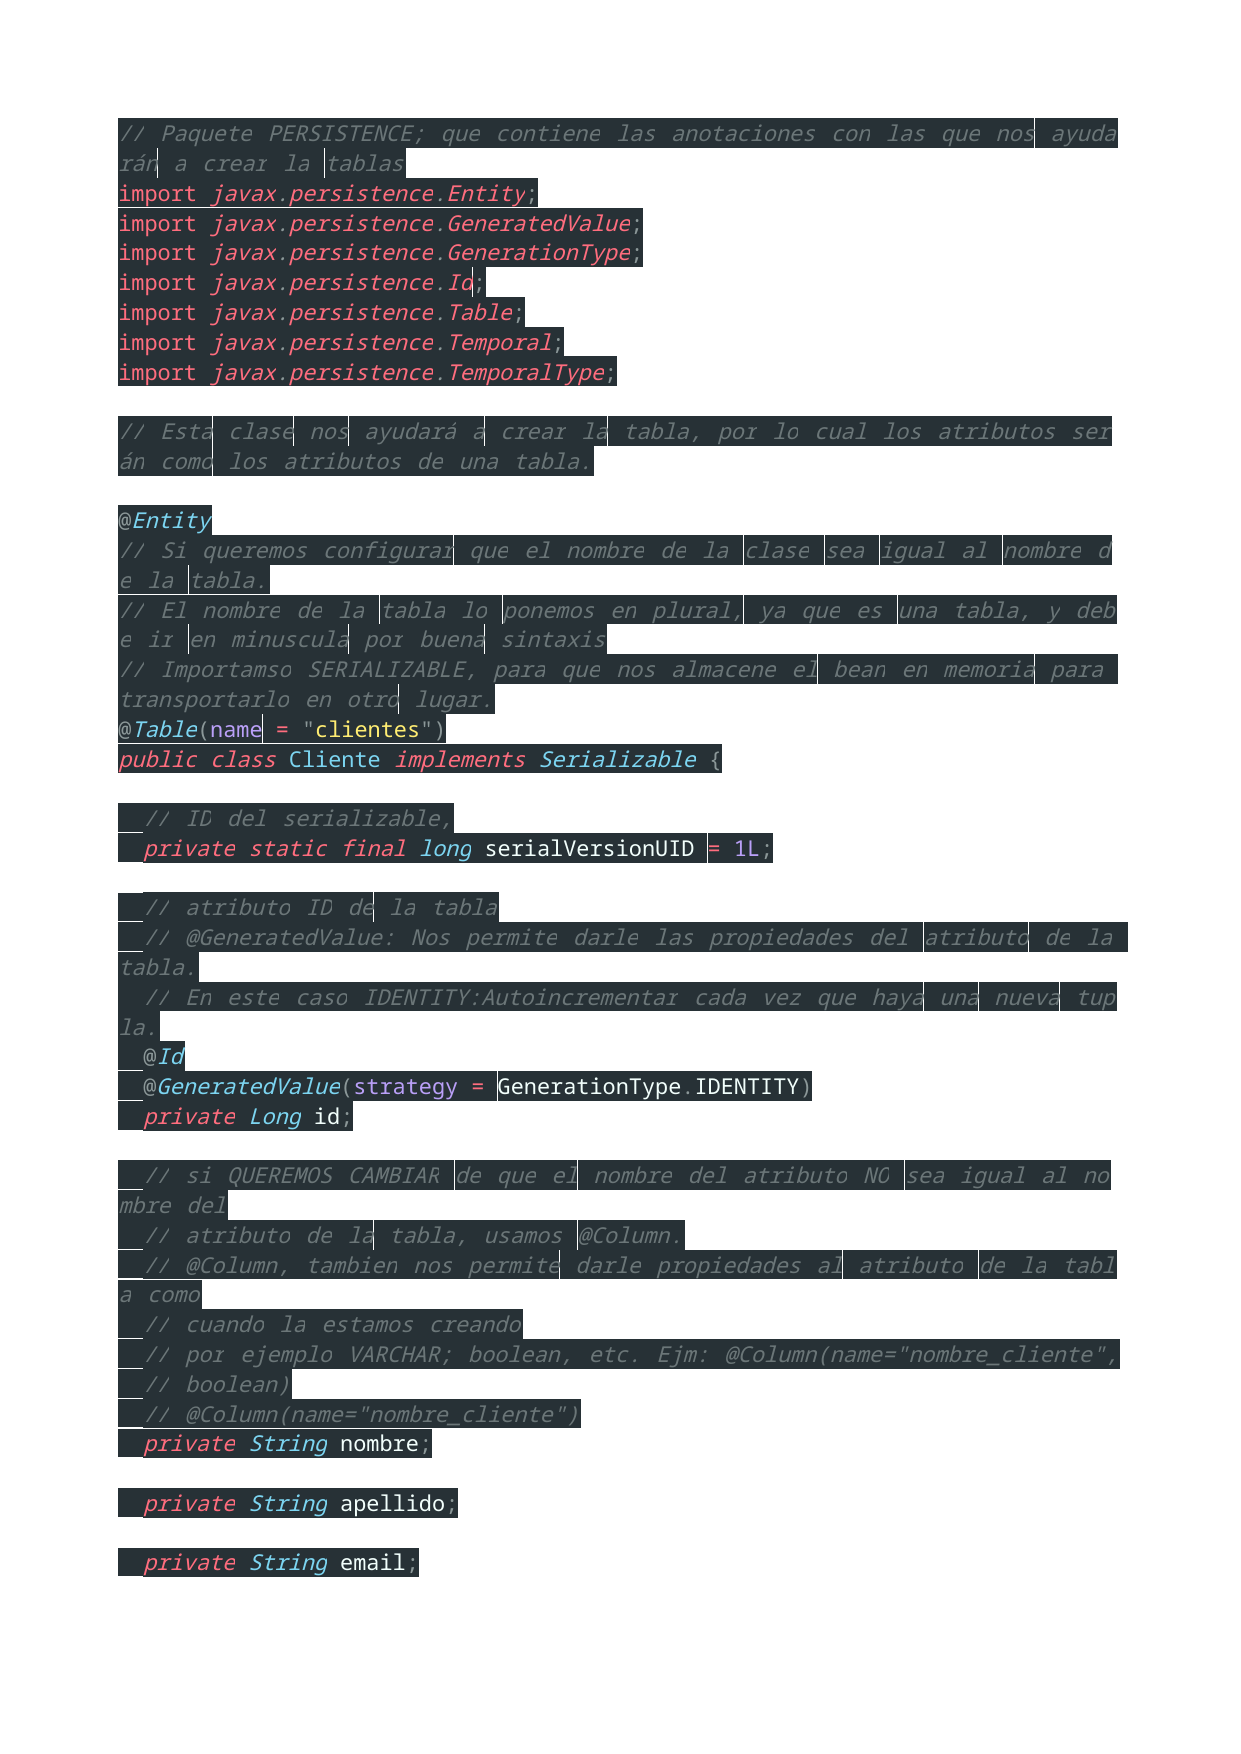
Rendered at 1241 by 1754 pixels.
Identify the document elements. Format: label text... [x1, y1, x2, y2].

text private static final long serialVersionUID = 1L; [118, 833, 1122, 863]
text import javax.persistence.TemporalType; [118, 356, 1122, 386]
text // Si queremos configurar que el nombre de la clase sea igual al nombre de la tabla. [118, 535, 1122, 594]
text @Id [118, 1041, 1122, 1071]
text // El nombre de la tabla lo ponemos en plural, ya que es una tabla, y debe ir en minuscula por buena sintaxis [118, 594, 1122, 654]
text @Entity [118, 505, 1122, 535]
text // atributo de la tabla, usamos @Column. [118, 1220, 1122, 1250]
text import javax.persistence.GenerationType; [118, 237, 1122, 267]
text private String apellido; [118, 1488, 1122, 1518]
text import javax.persistence.Id; [118, 267, 1122, 297]
text // @Column(name="nombre_cliente") [118, 1399, 1122, 1428]
text // si QUEREMOS CAMBIAR de que el nombre del atributo NO sea igual al nombre del [118, 1160, 1122, 1220]
text // Esta clase nos ayudará a crear la tabla, por lo cual los atributos serán como los atributos de una tabla. [118, 416, 1122, 476]
text private String nombre; [118, 1428, 1122, 1458]
text @Table(name = "clientes") [118, 714, 1122, 743]
text // boolean) [118, 1369, 1122, 1399]
text import javax.persistence.GeneratedValue; [118, 207, 1122, 237]
text // En este caso IDENTITY:Autoincrementar cada vez que haya una nueva tupla. [118, 982, 1122, 1041]
text // cuando la estamos creando [118, 1309, 1122, 1339]
text // @GeneratedValue: Nos permite darle las propiedades del atributo de la tabla. [118, 922, 1122, 982]
text private Long id; [118, 1101, 1122, 1131]
text // Importamso SERIALIZABLE, para que nos almacene el bean en memoria para transportarlo en otro lugar. [118, 654, 1122, 714]
text // @Column, tambien nos permite darle propiedades al atributo de la tabla como [118, 1250, 1122, 1309]
text // por ejemplo VARCHAR; boolean, etc. Ejm: @Column(name="nombre_cliente", [118, 1339, 1122, 1369]
text import javax.persistence.Table; [118, 297, 1122, 327]
text @GeneratedValue(strategy = GenerationType.IDENTITY) [118, 1071, 1122, 1101]
text public class Cliente implements Serializable { [118, 743, 1122, 773]
text // Paquete PERSISTENCE; que contiene las anotaciones con las que nos ayudarán a crear la tablas [118, 118, 1122, 178]
text // ID del serializable, [118, 803, 1122, 833]
text // atributo ID de la tabla [118, 892, 1122, 922]
text import javax.persistence.Entity; [118, 178, 1122, 207]
text private String email; [118, 1547, 1122, 1577]
text import javax.persistence.Temporal; [118, 327, 1122, 356]
